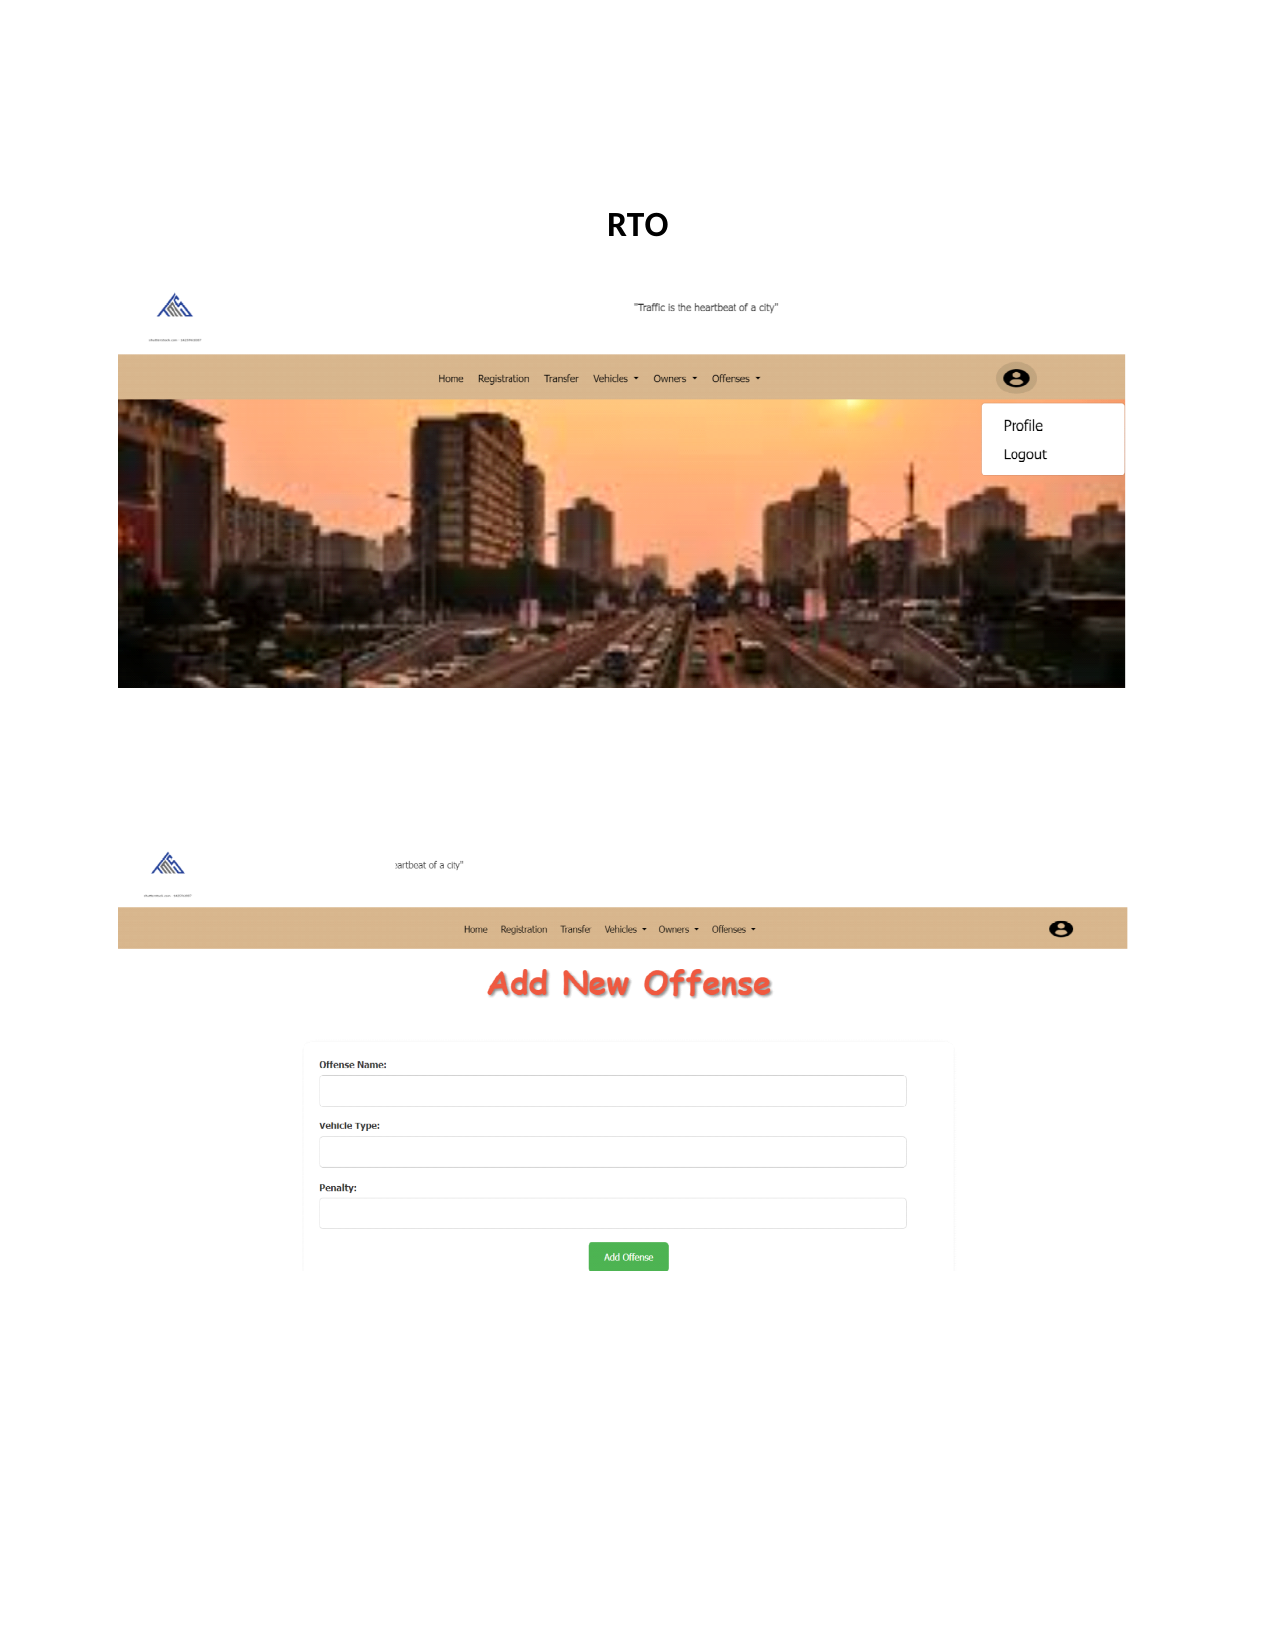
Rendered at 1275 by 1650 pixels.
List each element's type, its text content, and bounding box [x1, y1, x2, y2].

text RTO [118, 202, 1157, 245]
